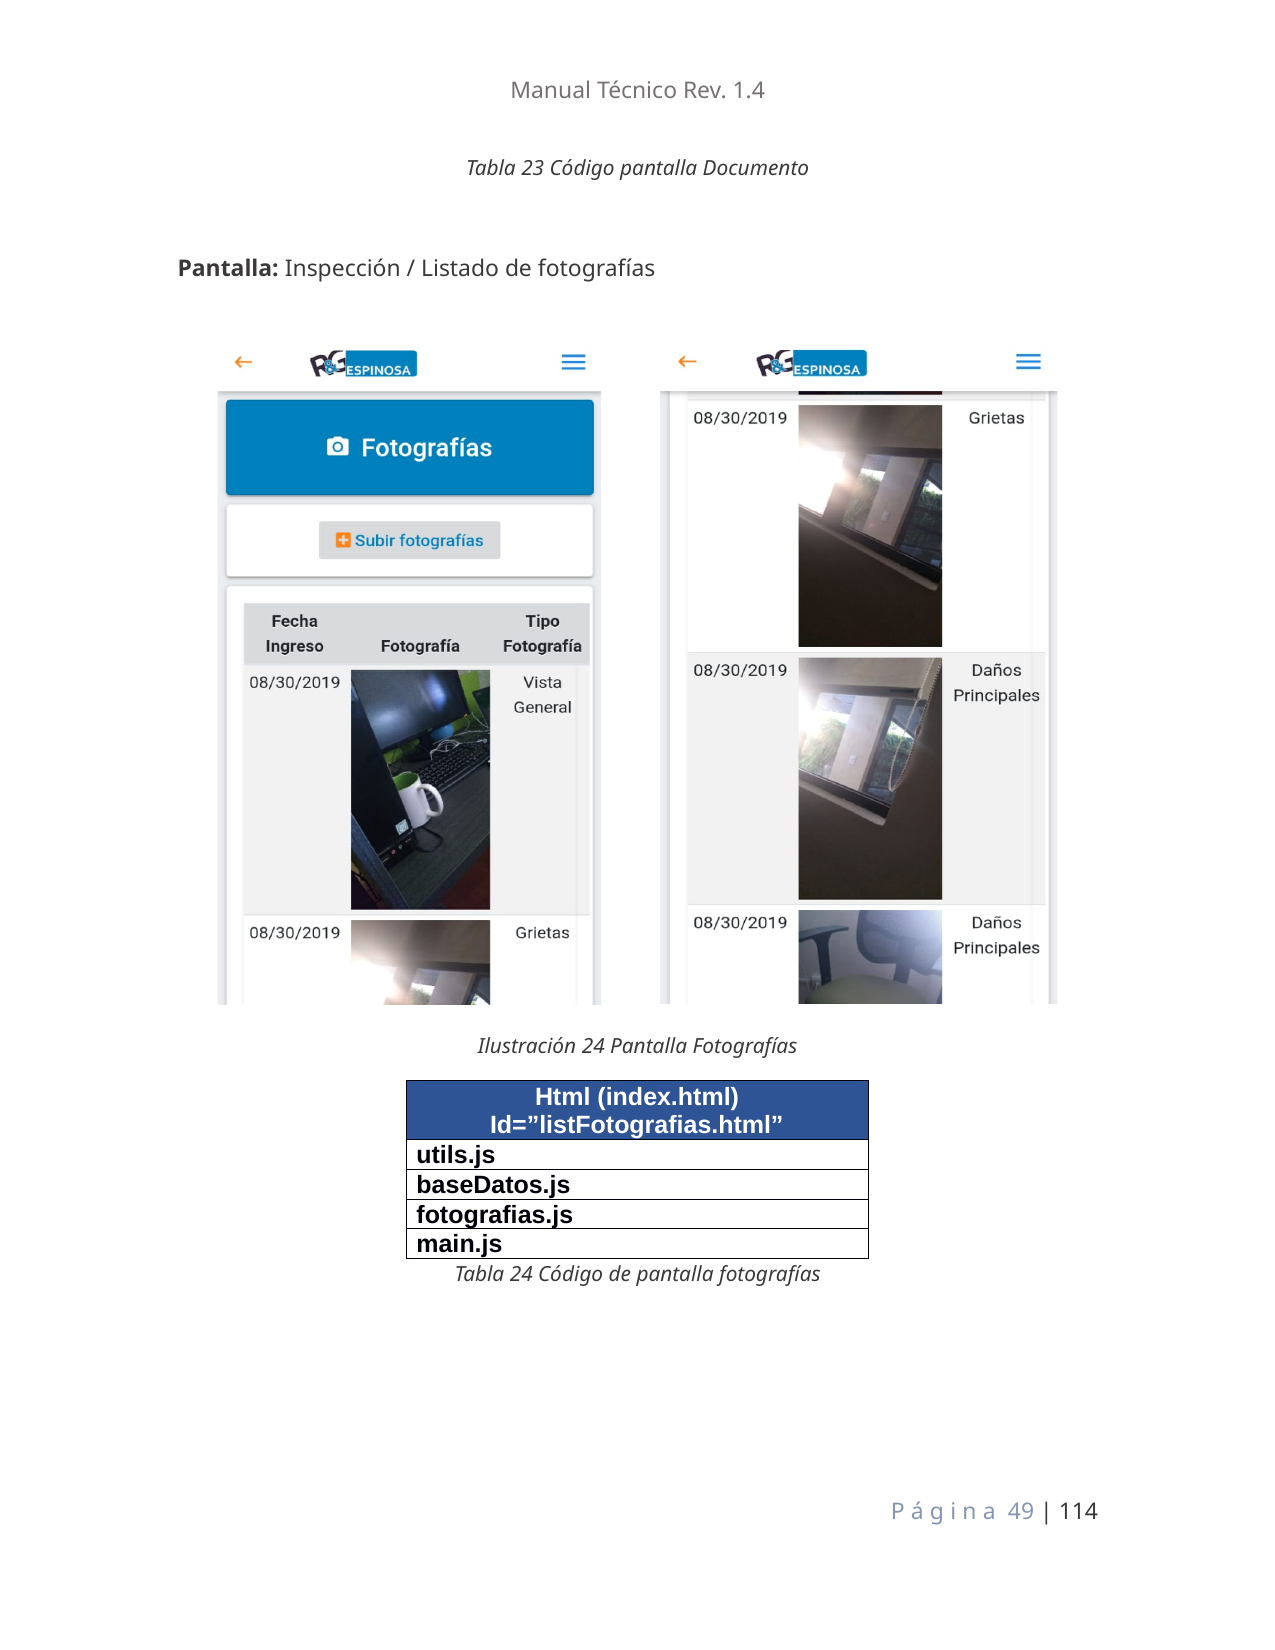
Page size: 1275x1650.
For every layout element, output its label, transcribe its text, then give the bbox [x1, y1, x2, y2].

table_cell fotografias.js [407, 1200, 868, 1228]
text Pantalla: Inspección / Listado de fotografías [177, 252, 1098, 283]
picture [217, 336, 602, 1005]
table_cell baseDatos.js [407, 1170, 868, 1198]
text Ilustración 22 Pantalla Fotografías [177, 1031, 1098, 1059]
text Tabla 23 Código pantalla Documento [177, 153, 1098, 181]
table_cell main.js [407, 1229, 868, 1258]
table_header Html (index.html) Id=”listFotografias.html” [407, 1081, 868, 1139]
table_cell utils.js [407, 1140, 868, 1169]
picture [660, 336, 1058, 1004]
text Tabla 24 Código de pantalla fotografías [177, 1259, 1098, 1288]
